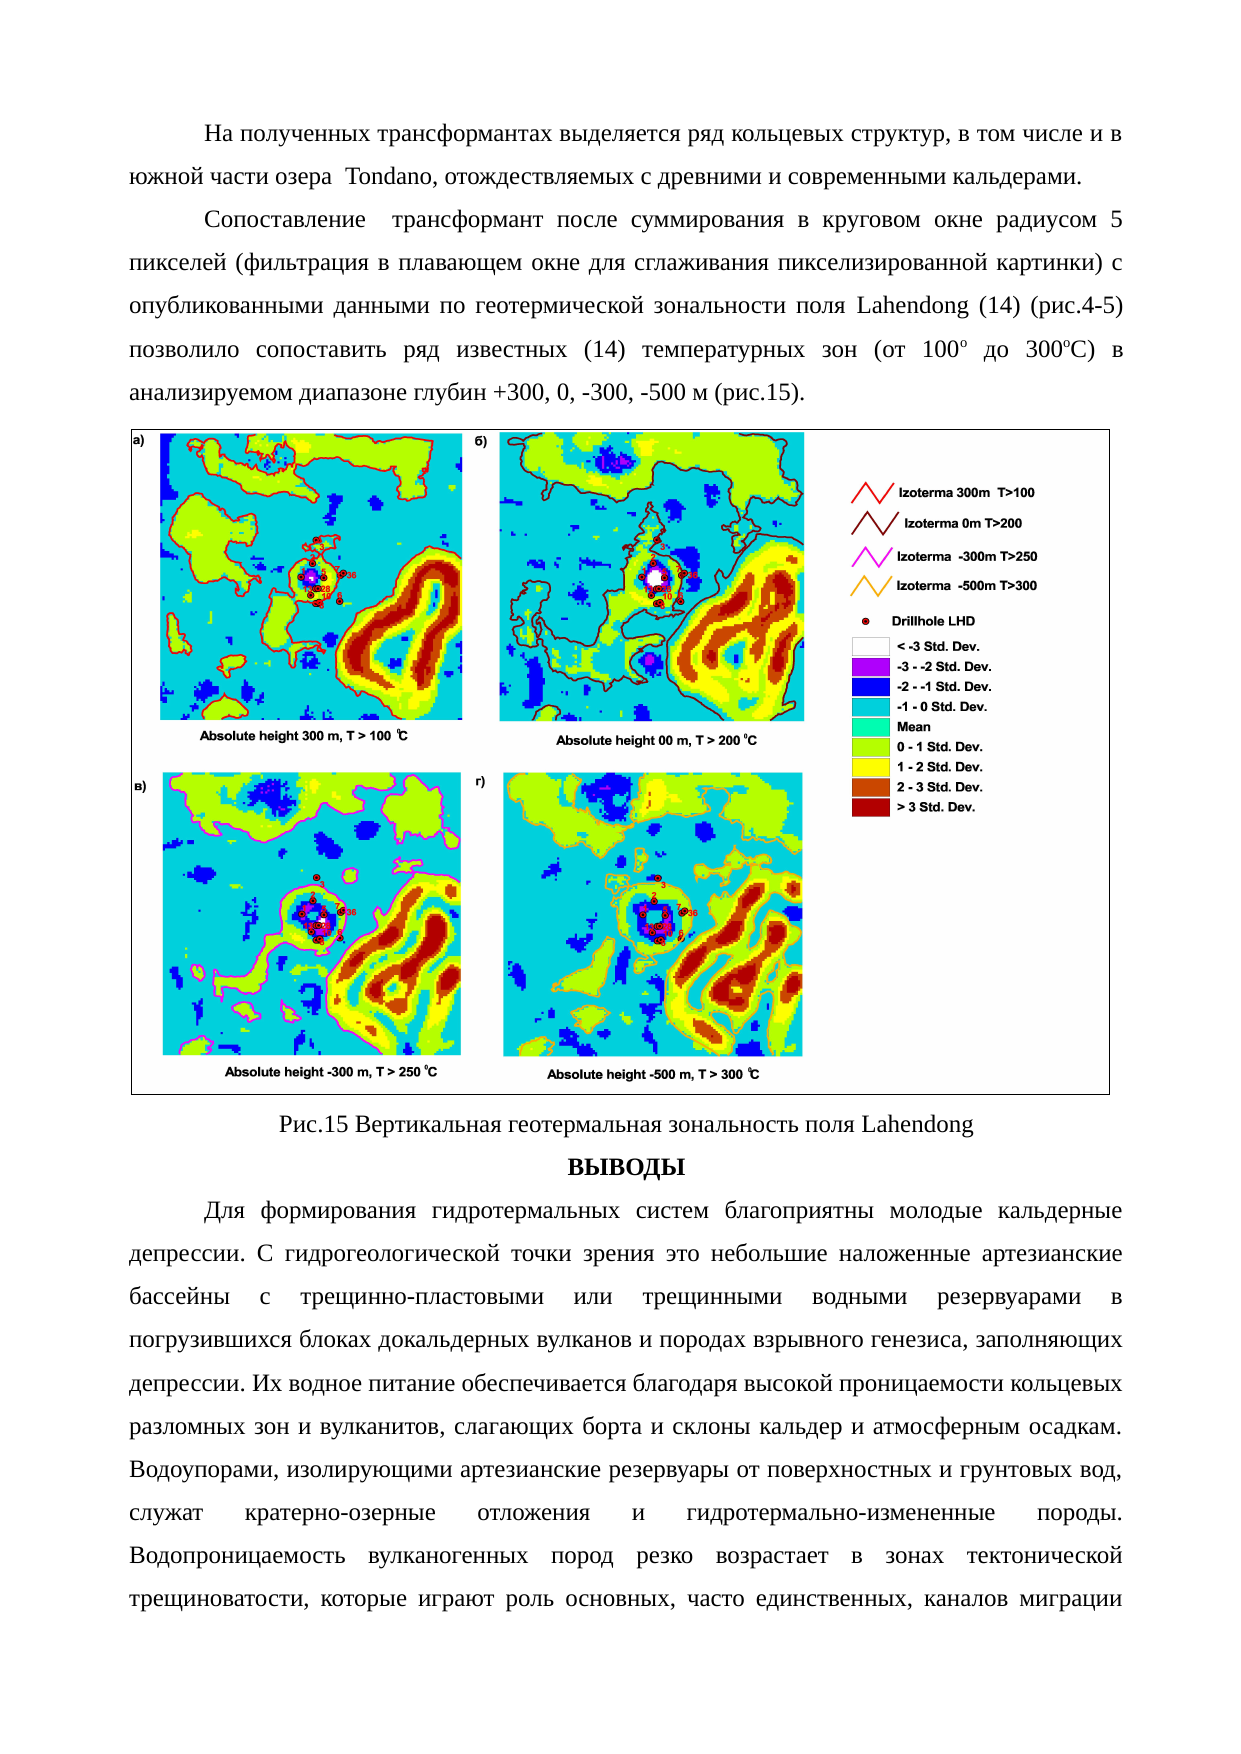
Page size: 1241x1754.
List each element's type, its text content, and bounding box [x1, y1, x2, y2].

text Сопоставление трансформант после суммирования в круговом окне радиусом 5 пикселей (фильтрация в плавающем окне для сглаживания пикселизированной картинки) с опубликованными данными по геотермической зональности поля Lahendong (14) (рис.4-5) позволило сопоставить ряд известных (14) температурных зон (от 100о до 300оС) в анализируемом диапазоне глубин +300, 0, -300, -500 м (рис.15). [129, 204, 1123, 406]
text Для формирования гидротермальных систем благоприятны молодые кальдерные депрессии. С гидрогеологической точки зрения это небольшие наложенные артезианские бассейны с трещинно-пластовыми или трещинными водными резервуарами в погрузившихся блоках докальдерных вулканов и породах взрывного генезиса, заполняющих депрессии. Их водное питание обеспечивается благодаря высокой проницаемости кольцевых разломных зон и вулканитов, слагающих борта и склоны кальдер и атмосферным осадкам. Водоупорами, изолирующими артезианские резервуары от поверхностных и грунтовых вод, служат кратерно-озерные отложения и гидротермально-измененные породы. Водопроницаемость вулканогенных пород резко возрастает в зонах тектонической трещиноватости, которые играют роль основных, часто единственных, каналов миграции [129, 1195, 1123, 1612]
picture [132, 430, 1109, 1094]
text На полученных трансформантах выделяется ряд кольцевых структур, в том числе и в южной части озера Tondano, отождествляемых с древними и современными кальдерами. [129, 118, 1123, 190]
text ВЫВОДЫ [129, 1152, 1123, 1181]
text Рис.15 Вертикальная геотермальная зональность поля Lahendong [129, 420, 1123, 1138]
